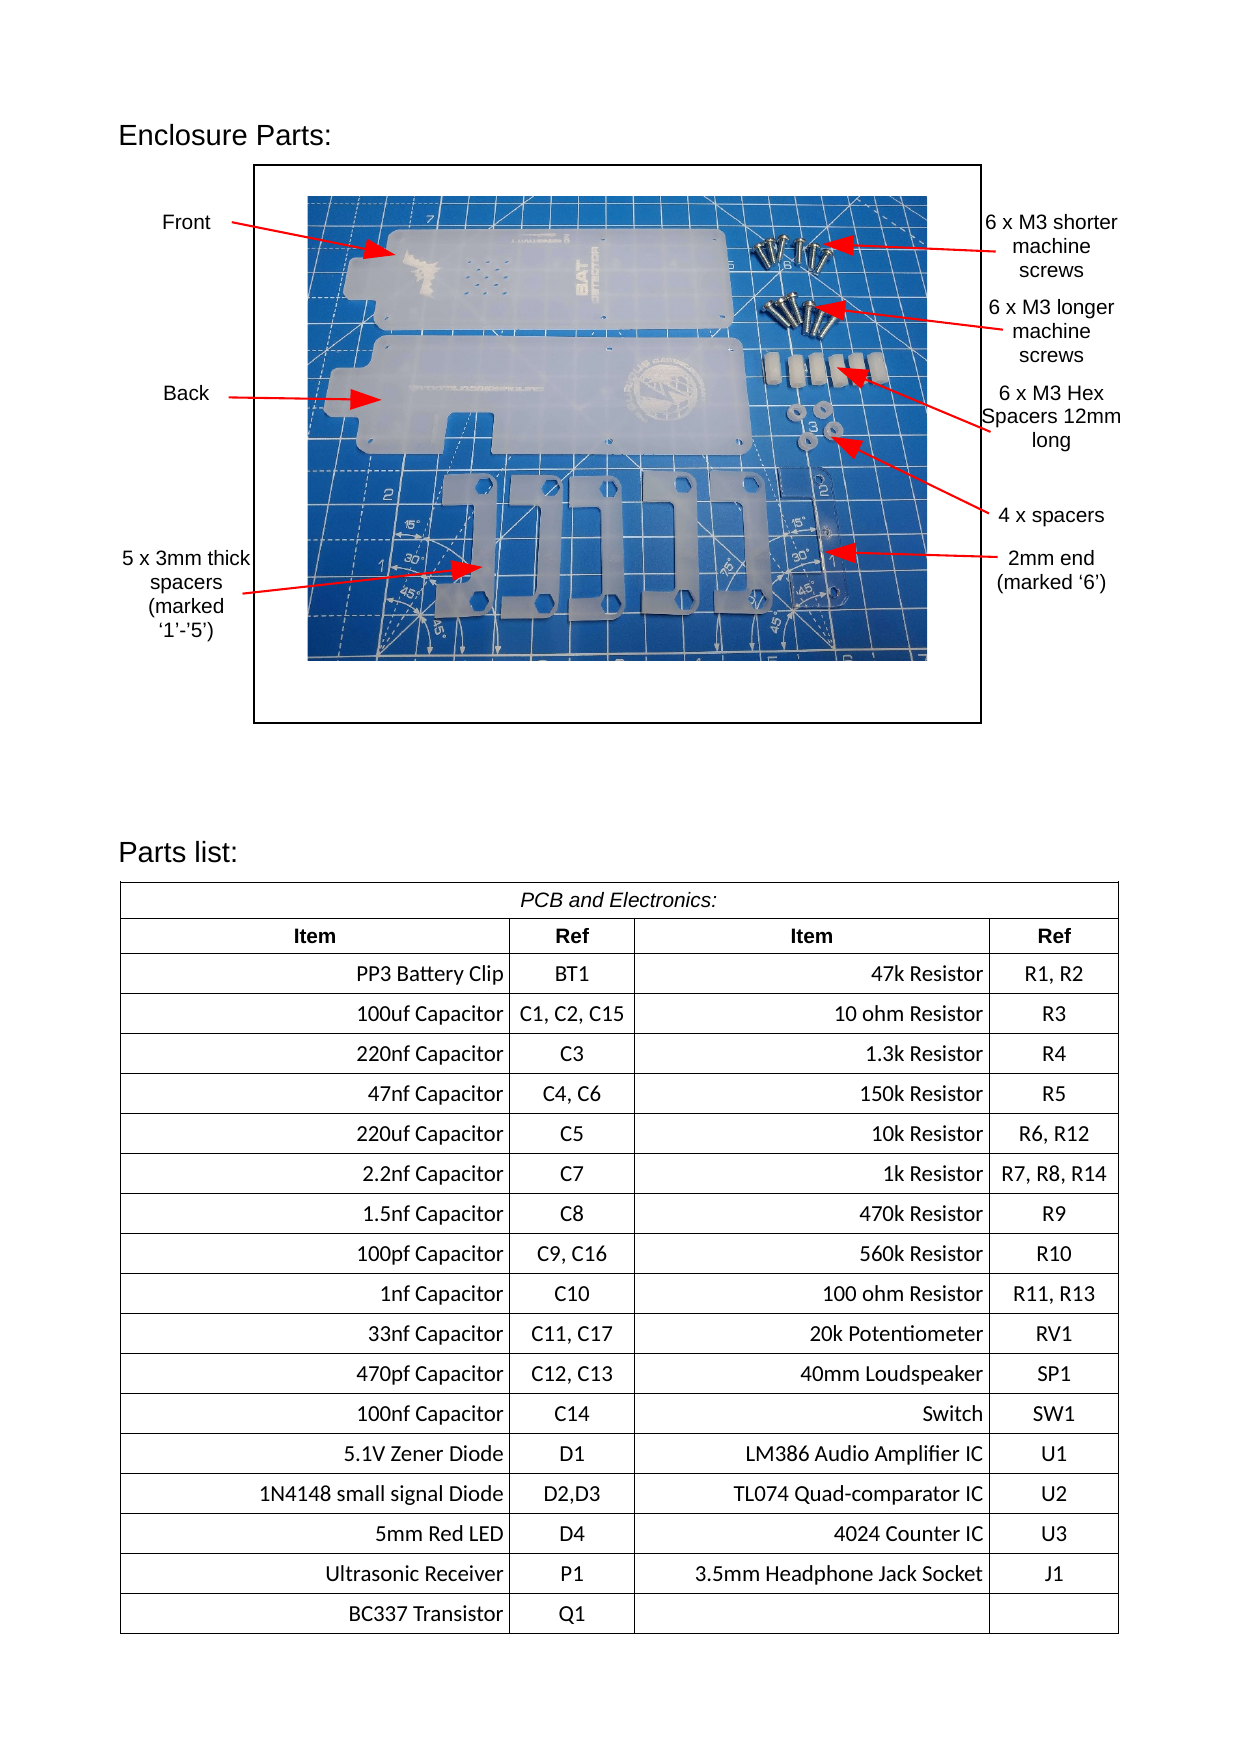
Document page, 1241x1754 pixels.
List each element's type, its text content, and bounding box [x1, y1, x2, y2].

table_cell R7, R8, R14 [990, 1154, 1118, 1193]
table_cell 100uf Capacitor [121, 994, 509, 1033]
table_cell 2mm end (marked ‘6’) [982, 538, 1122, 647]
table_cell 470pf Capacitor [121, 1354, 509, 1393]
table_cell 1nf Capacitor [121, 1274, 509, 1313]
table_cell R3 [990, 994, 1118, 1033]
table_cell R6, R12 [990, 1114, 1118, 1153]
picture [307, 196, 928, 661]
table_header PCB and Electronics: [121, 883, 1118, 917]
table_cell 100 ohm Resistor [635, 1274, 989, 1313]
subtitle Enclosure Parts: [118, 118, 1122, 152]
table_cell 100nf Capacitor [121, 1394, 509, 1433]
table_cell C10 [510, 1274, 634, 1313]
table_cell 6 x M3 shorter machine screws [982, 202, 1122, 287]
table_cell [118, 458, 253, 495]
table_cell BC337 Transistor [121, 1594, 509, 1633]
table_cell 1N4148 small signal Diode [121, 1474, 509, 1513]
table_cell 5mm Red LED [121, 1514, 509, 1553]
table_cell 33nf Capacitor [121, 1314, 509, 1353]
table_cell 6 x M3 Hex Spacers 12mm long [982, 373, 1122, 458]
table_cell 1k Resistor [635, 1154, 989, 1193]
table_cell C12, C13 [510, 1354, 634, 1393]
table_header [928, 408, 980, 507]
table_cell C3 [510, 1034, 634, 1073]
table_cell C14 [510, 1394, 634, 1433]
table_cell C7 [510, 1154, 634, 1193]
table_cell 4024 Counter IC [635, 1514, 989, 1553]
table_cell 20k Potentiometer [635, 1314, 989, 1353]
table_cell 5.1V Zener Diode [121, 1434, 509, 1473]
table_cell 6 x M3 longer machine screws [982, 287, 1122, 372]
table_cell TL074 Quad-comparator IC [635, 1474, 989, 1513]
table_cell 100pf Capacitor [121, 1234, 509, 1273]
table_cell RV1 [990, 1314, 1118, 1353]
table_cell BT1 [510, 954, 634, 993]
table_cell R4 [990, 1034, 1118, 1073]
table_header [928, 486, 980, 555]
table_cell Ref [510, 919, 634, 953]
table_cell 470k Resistor [635, 1194, 989, 1233]
table_cell U3 [990, 1514, 1118, 1553]
table_header [255, 229, 307, 397]
table_header [928, 322, 980, 425]
table_cell 10 ohm Resistor [635, 994, 989, 1033]
table_cell C8 [510, 1194, 634, 1233]
table_cell C4, C6 [510, 1074, 634, 1113]
table_cell R1, R2 [990, 954, 1118, 993]
table_cell R10 [990, 1234, 1118, 1273]
table_cell Front [118, 202, 253, 287]
table_header [982, 164, 1122, 202]
table_cell [982, 458, 1122, 495]
table_cell R9 [990, 1194, 1118, 1233]
table_header [928, 250, 980, 325]
table_cell Back [118, 373, 253, 458]
table_cell 47k Resistor [635, 954, 989, 993]
table_header [255, 557, 980, 722]
table_cell [982, 647, 1122, 722]
table_cell Switch [635, 1394, 989, 1433]
table_cell 10k Resistor [635, 1114, 989, 1153]
table_cell 40mm Loudspeaker [635, 1354, 989, 1393]
table_cell 5 x 3mm thick spacers (marked ‘1’-’5’) [118, 538, 253, 647]
table_cell U1 [990, 1434, 1118, 1473]
table_cell C9, C16 [510, 1234, 634, 1273]
table_cell [118, 495, 253, 538]
table_cell SW1 [990, 1394, 1118, 1433]
table_cell Item [635, 919, 989, 953]
table_cell LM386 Audio Amplifier IC [635, 1434, 989, 1473]
table_header [255, 399, 307, 591]
table_cell D2,D3 [510, 1474, 634, 1513]
table_cell D4 [510, 1514, 634, 1553]
table_cell [118, 685, 253, 722]
table_cell C5 [510, 1114, 634, 1153]
table_cell Ref [990, 919, 1118, 953]
table_cell 220nf Capacitor [121, 1034, 509, 1073]
table_cell [118, 287, 253, 372]
table_cell 150k Resistor [635, 1074, 989, 1113]
table_cell PP3 Battery Clip [121, 954, 509, 993]
table_cell C1, C2, C15 [510, 994, 634, 1033]
table_cell R11, R13 [990, 1274, 1118, 1313]
table_cell 3.5mm Headphone Jack Socket [635, 1554, 989, 1593]
table_cell [635, 1594, 989, 1633]
table_cell Item [121, 919, 509, 953]
table_cell 2.2nf Capacitor [121, 1154, 509, 1193]
table_cell [118, 647, 253, 684]
table_cell 1.5nf Capacitor [121, 1194, 509, 1233]
table_cell J1 [990, 1554, 1118, 1593]
table_cell 1.3k Resistor [635, 1034, 989, 1073]
table_cell 47nf Capacitor [121, 1074, 509, 1113]
table_cell Q1 [510, 1594, 634, 1633]
table_cell 4 x spacers [982, 495, 1122, 538]
table_cell SP1 [990, 1354, 1118, 1393]
table_cell D1 [510, 1434, 634, 1473]
table_header [118, 164, 253, 202]
table_header [255, 166, 980, 249]
table_cell 220uf Capacitor [121, 1114, 509, 1153]
table_cell [990, 1594, 1118, 1633]
table_cell P1 [510, 1554, 634, 1593]
table_cell C11, C17 [510, 1314, 634, 1353]
subtitle Parts list: [118, 835, 1122, 869]
table_cell Ultrasonic Receiver [121, 1554, 509, 1593]
table_cell R5 [990, 1074, 1118, 1113]
table_cell 560k Resistor [635, 1234, 989, 1273]
table_cell U2 [990, 1474, 1118, 1513]
